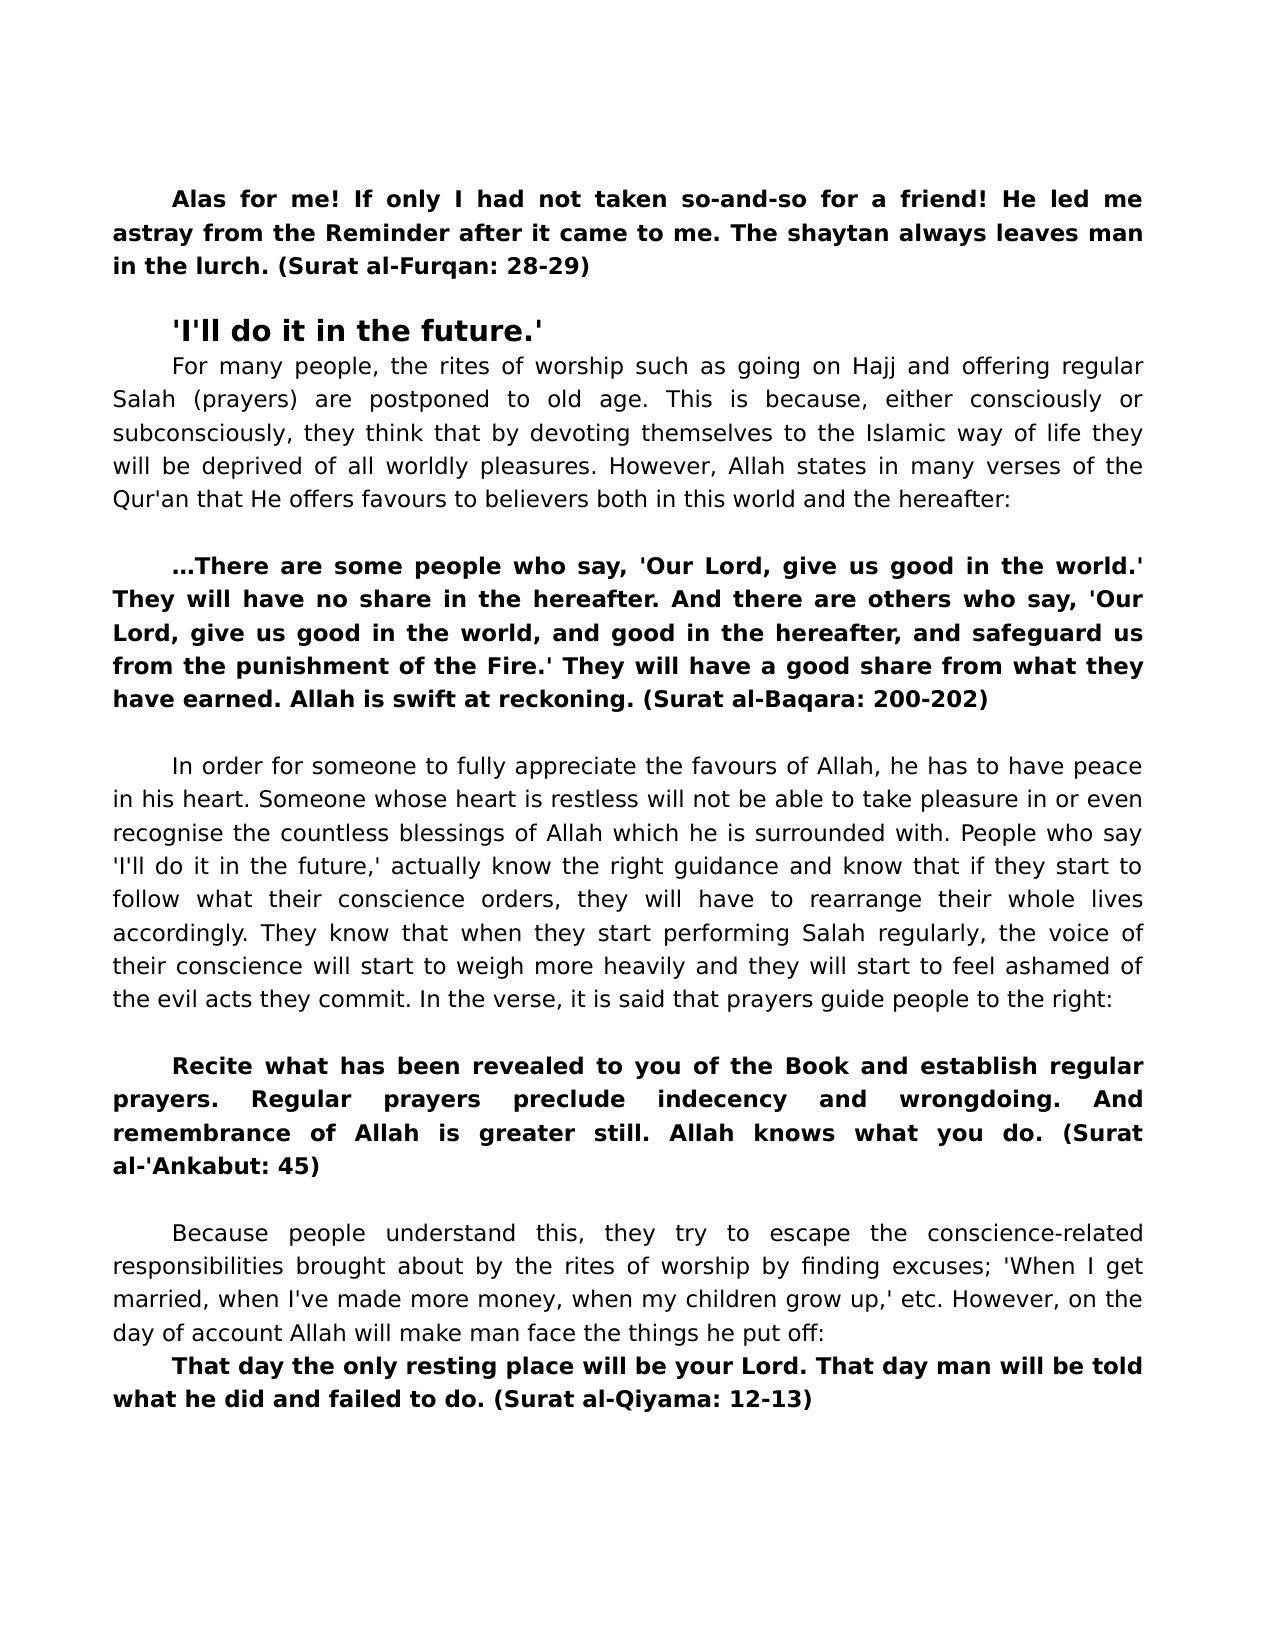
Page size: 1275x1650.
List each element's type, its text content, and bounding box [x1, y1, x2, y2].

text Alas for me! If only I had not taken so-and-so for a friend! He led me astray from the Reminder after it came to me. The shaytan always leaves man in the lurch. (Surat al-Furqan: 28-29) [112, 181, 1145, 281]
text Because people understand this, they try to escape the conscience-related responsibilities brought about by the rites of worship by finding excuses; 'When I get married, when I've made more money, when my children grow up,' etc. However, on the day of account Allah will make man face the things he put off: [112, 1214, 1145, 1348]
text For many people, the rites of worship such as going on Hajj and offering regular Salah (prayers) are postponed to old age. This is because, either consciously or subconsciously, they think that by devoting themselves to the Islamic way of life they will be deprived of all worldly pleasures. However, Allah states in many verses of the Qur'an that He offers favours to believers both in this world and the hereafter: [112, 348, 1145, 514]
text …There are some people who say, 'Our Lord, give us good in the world.' They will have no share in the hereafter. And there are others who say, 'Our Lord, give us good in the world, and good in the hereafter, and safeguard us from the punishment of the Fire.' They will have a good share from what they have earned. Allah is swift at reckoning. (Surat al-Baqara: 200-202) [112, 548, 1145, 714]
text In order for someone to fully appreciate the favours of Allah, he has to have peace in his heart. Someone whose heart is restless will not be able to take pleasure in or even recognise the countless blessings of Allah which he is surrounded with. People who say 'I'll do it in the future,' actually know the right guidance and know that if they start to follow what their conscience orders, they will have to rearrange their whole lives accordingly. They know that when they start performing Salah regularly, the voice of their conscience will start to weigh more heavily and they will start to feel ashamed of the evil acts they commit. In the verse, it is said that prayers guide people to the right: [112, 748, 1145, 1014]
text 'I'll do it in the future.' [112, 314, 1145, 348]
text Recite what has been revealed to you of the Book and establish regular prayers. Regular prayers preclude indecency and wrongdoing. And remembrance of Allah is greater still. Allah knows what you do. (Surat al-'Ankabut: 45) [112, 1048, 1145, 1181]
text That day the only resting place will be your Lord. That day man will be told what he did and failed to do. (Surat al-Qiyama: 12-13) [112, 1348, 1145, 1414]
